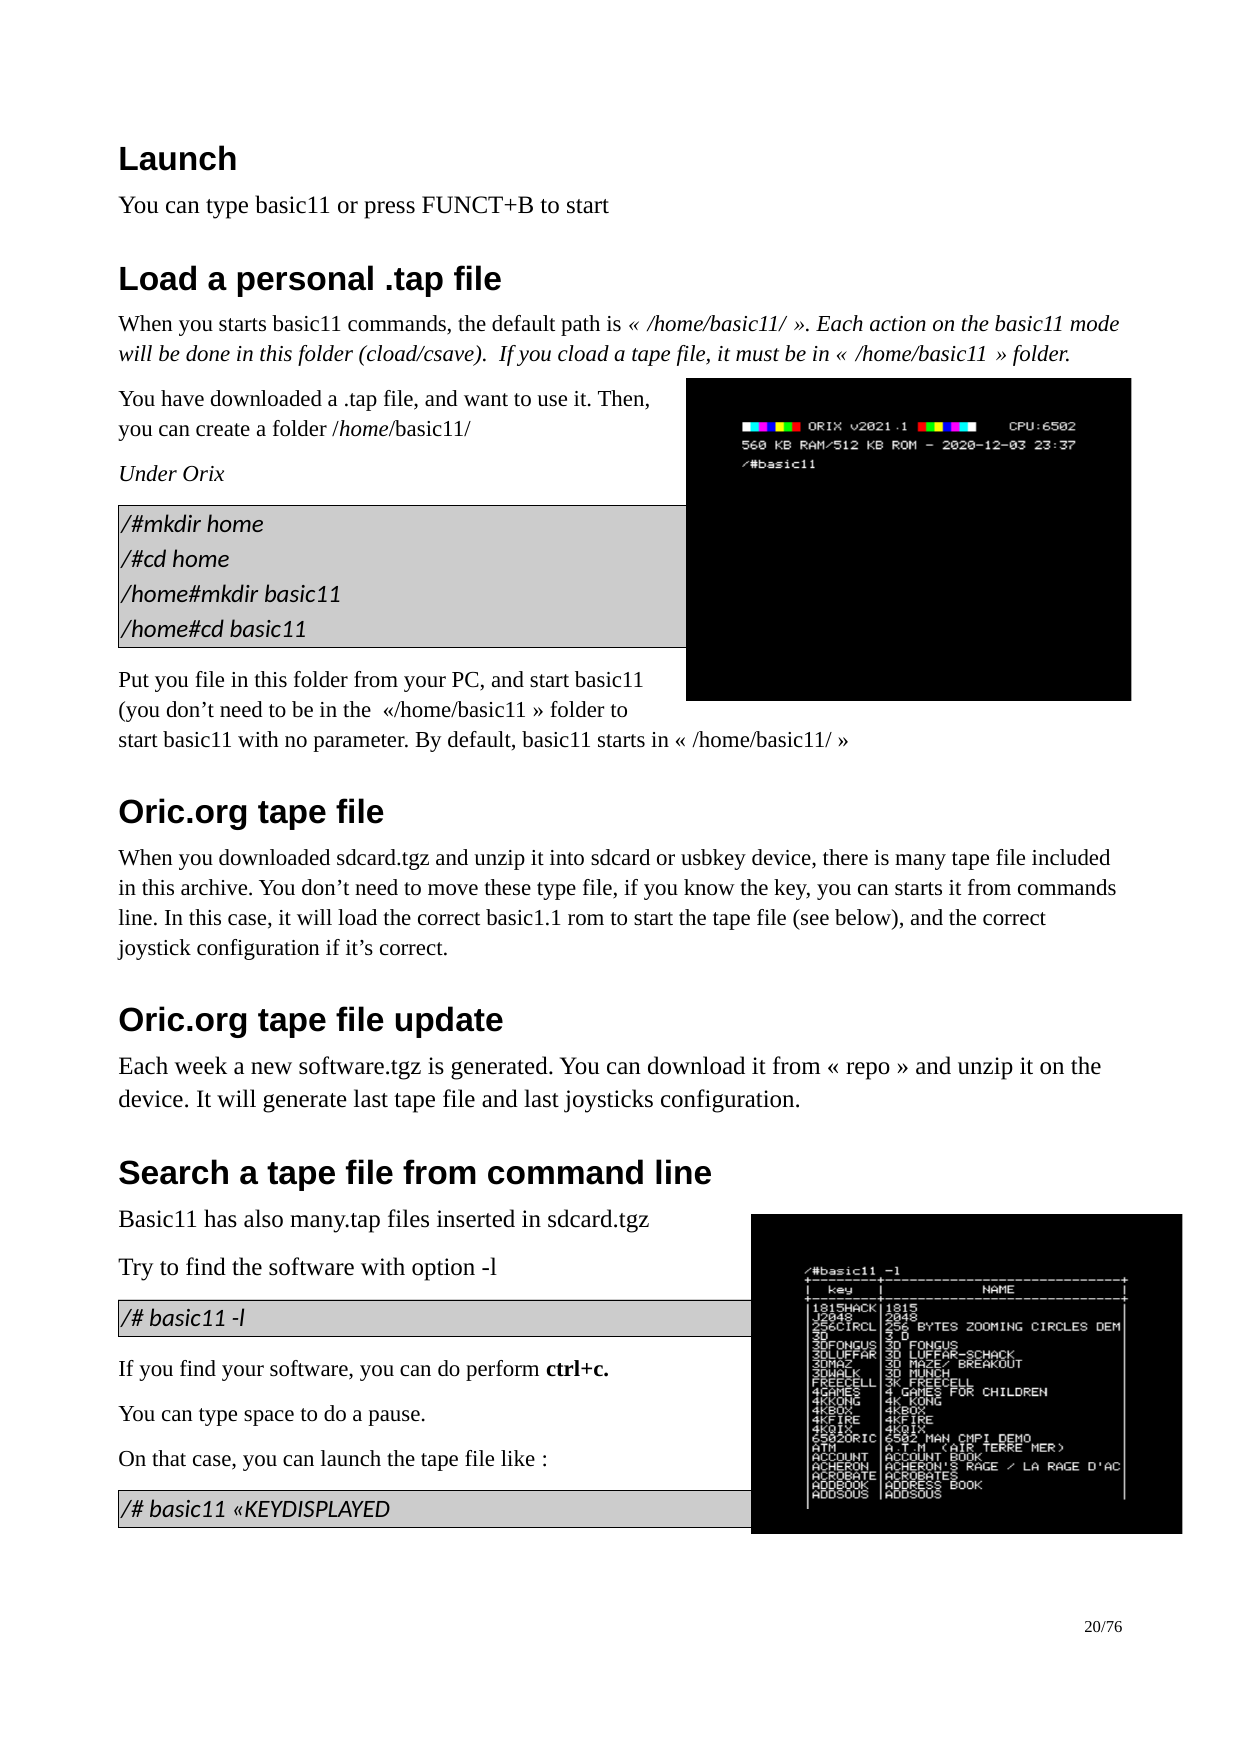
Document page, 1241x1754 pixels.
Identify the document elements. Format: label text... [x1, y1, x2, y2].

text Basic11 has also many.tap files inserted in sdcard.tgz [118, 1204, 1122, 1233]
text /# basic11 -l [119, 1301, 751, 1336]
subtitle Load a personal .tap file [118, 259, 1122, 297]
text If you find your software, you can do perform ctrl+c. [118, 1355, 751, 1382]
subtitle Oric.org tape file [118, 792, 1122, 831]
text /#mkdir home /#cd home /home#mkdir basic11 /home#cd basic11 [119, 506, 686, 647]
text You have downloaded a .tap file, and want to use it. Then, you can create a folder /home/basic11/ [118, 385, 686, 442]
picture [751, 1214, 1183, 1534]
text When you downloaded sdcard.tgz and unzip it into sdcard or usbkey device, there is many tape file included in this archive. You don’t need to move these type file, if you know the key, you can starts it from commands line. In this case, it will load the correct basic1.1 rom to start the tape file (see below), and the correct joystick configuration if it’s correct. [118, 843, 1122, 961]
text /# basic11 «KEYDISPLAYED [119, 1491, 751, 1527]
text On that case, you can launch the tape file like : [118, 1445, 751, 1472]
text When you starts basic11 commands, the default path is « /home/basic11/ ». Each action on the basic11 mode will be done in this folder (cload/csave). If you cload a tape file, it must be in « /home/basic11 » folder. [118, 310, 1122, 366]
text You can type space to do a pause. [118, 1400, 751, 1427]
text Each week a new software.tgz is generated. You can download it from « repo » and unzip it on the device. It will generate last tape file and last joysticks configuration. [118, 1051, 1122, 1113]
text Put you file in this folder from your PC, and start basic11 (you don’t need to be in the «/home/basic11 » folder to start basic11 with no parameter. By default, basic11 starts in « /home/basic11/ » [118, 666, 1122, 753]
subtitle Search a tape file from command line [118, 1153, 1122, 1191]
text Under Orix [118, 460, 686, 487]
text Try to find the software with option -l [118, 1252, 751, 1281]
subtitle Oric.org tape file update [118, 1000, 1122, 1039]
subtitle Launch [118, 139, 1122, 178]
picture [686, 378, 1132, 701]
text You can type basic11 or press FUNCT+B to start [118, 190, 1122, 219]
